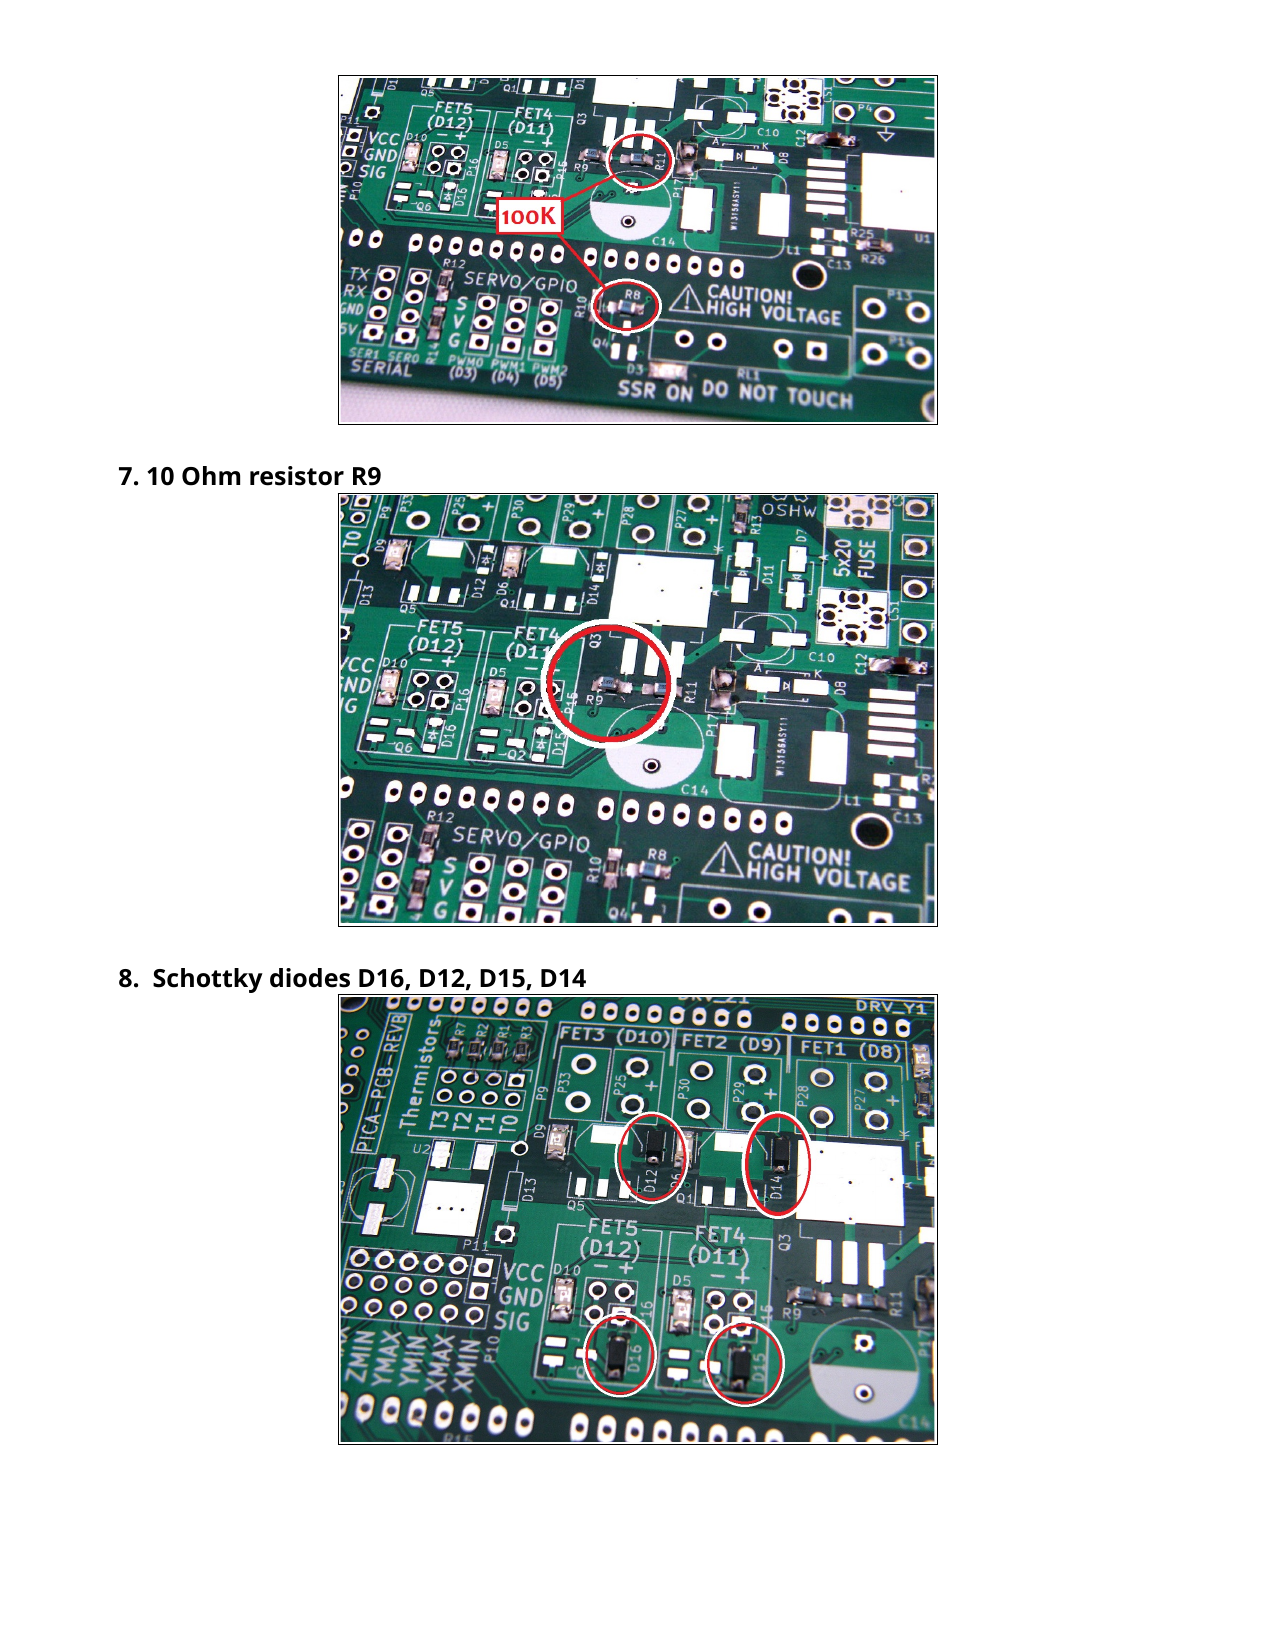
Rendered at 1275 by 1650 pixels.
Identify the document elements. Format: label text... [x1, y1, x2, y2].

text 7. 10 Ohm resistor R9 [118, 458, 1157, 493]
picture [340, 495, 935, 923]
picture [340, 78, 935, 422]
picture [340, 997, 935, 1442]
text 8. Schottky diodes D16, D12, D15, D14 [118, 960, 1157, 994]
